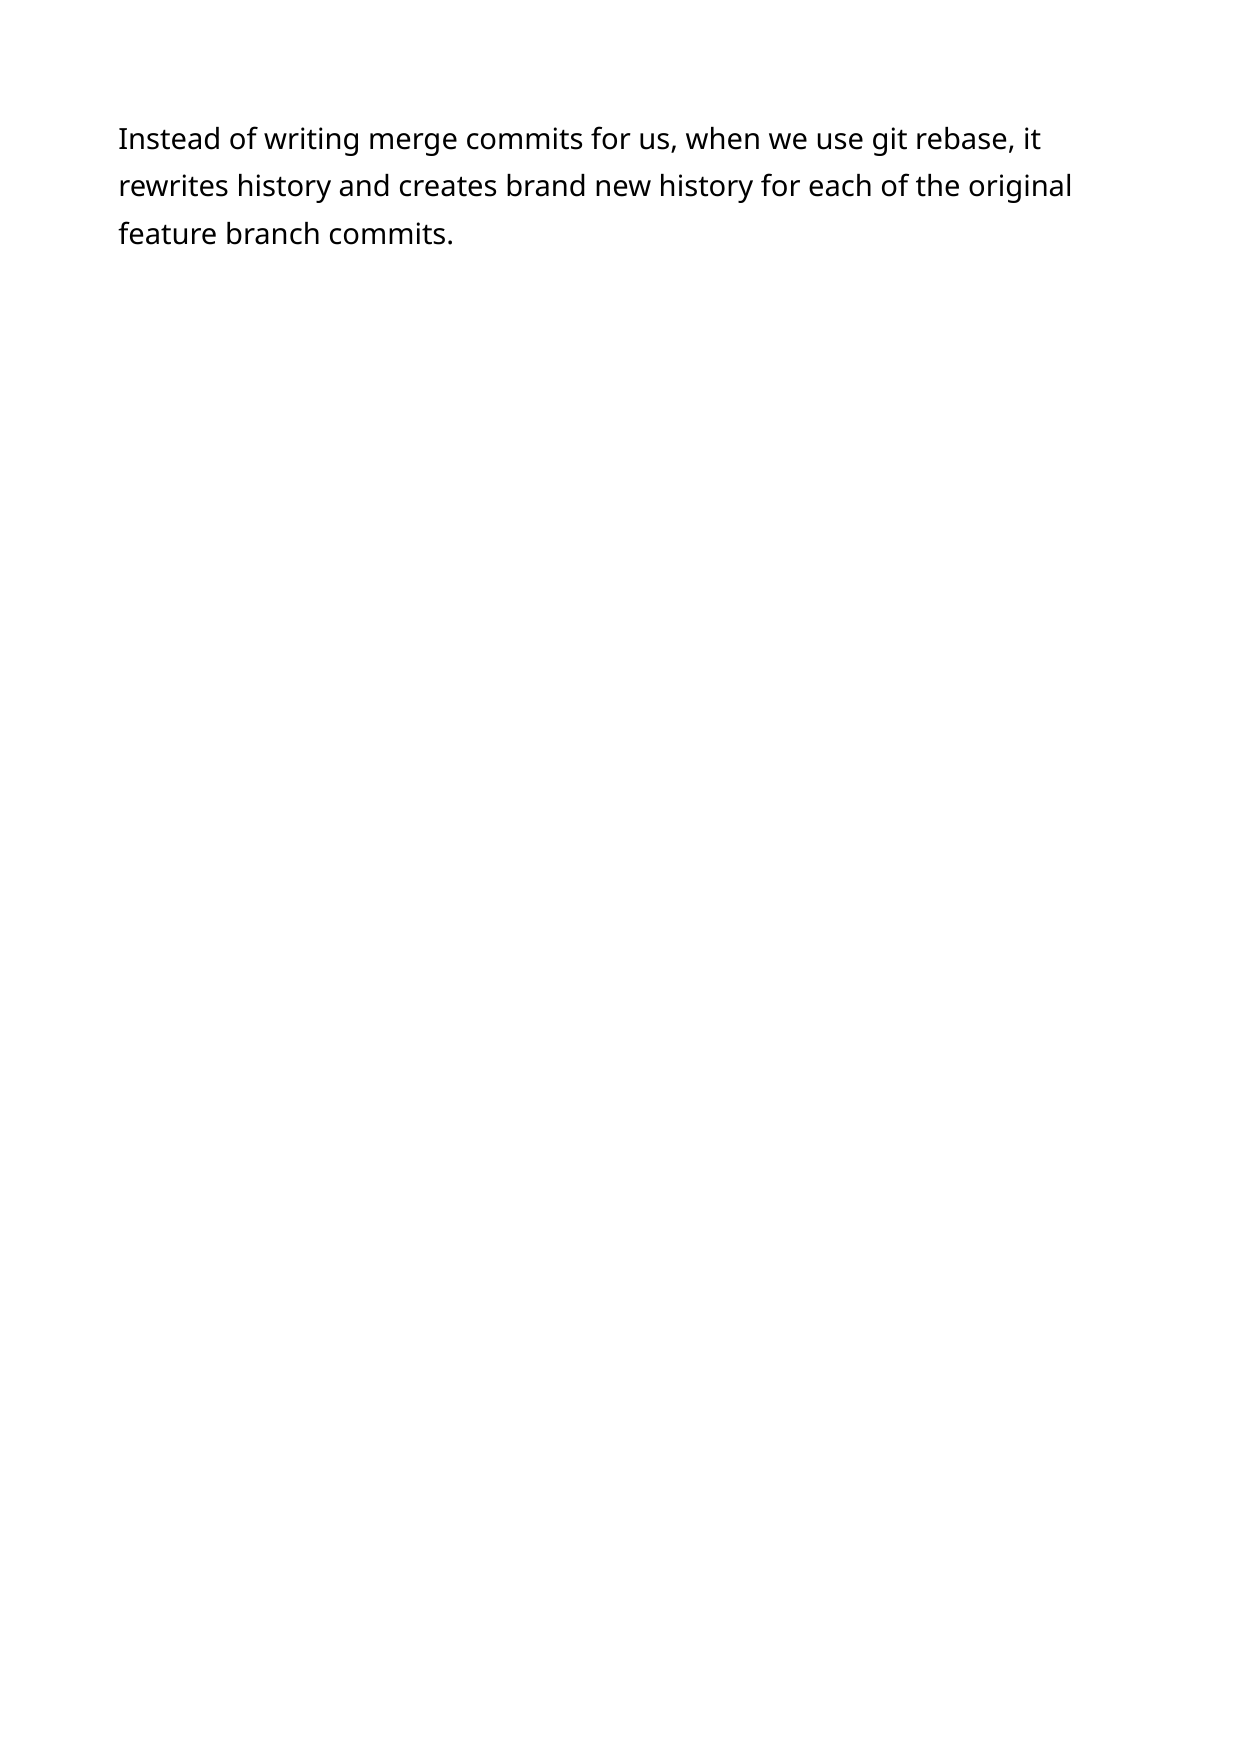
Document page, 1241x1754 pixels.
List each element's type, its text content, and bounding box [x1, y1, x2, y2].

text Instead of writing merge commits for us, when we use git rebase, it rewrites history and creates brand new history for each of the original feature branch commits. [118, 118, 1122, 253]
